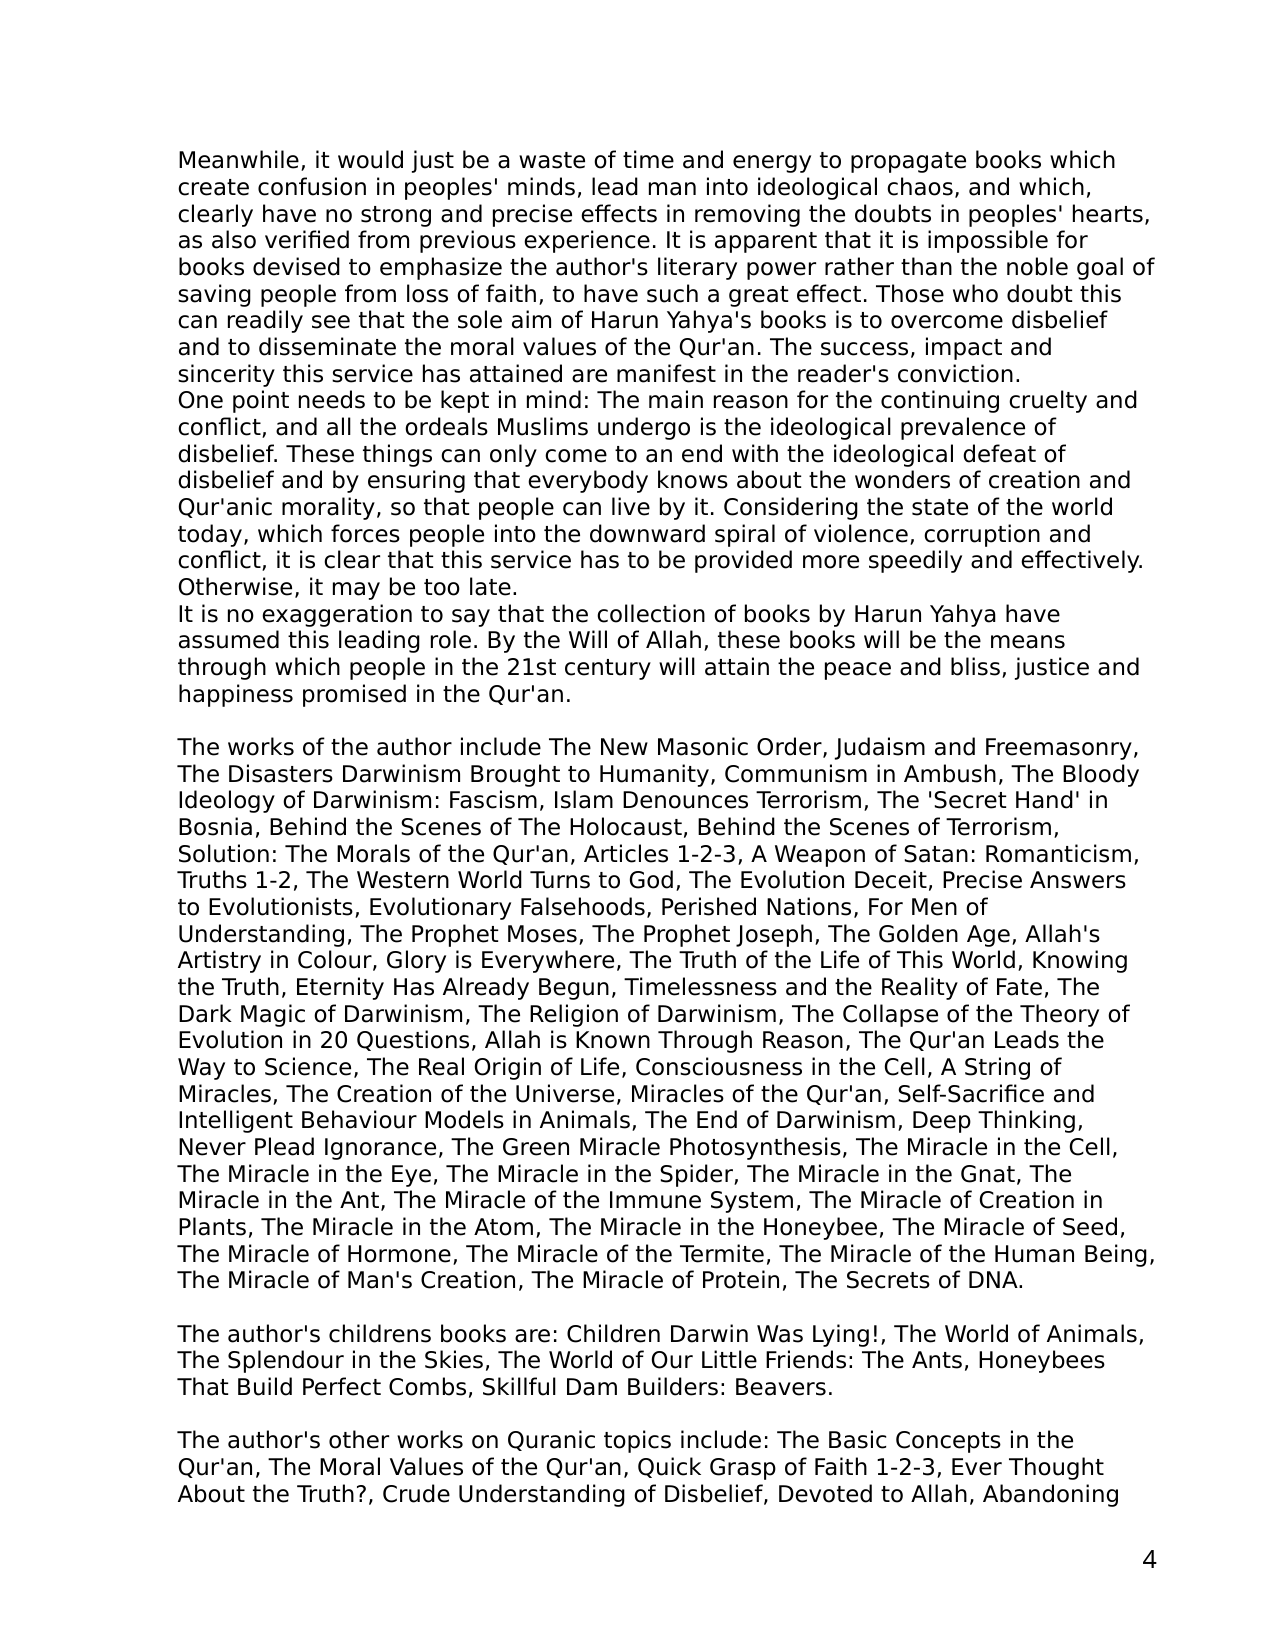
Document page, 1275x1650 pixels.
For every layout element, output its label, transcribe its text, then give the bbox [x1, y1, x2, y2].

text One point needs to be kept in mind: The main reason for the continuing cruelty and conflict, and all the ordeals Muslims undergo is the ideological prevalence of disbelief. These things can only come to an end with the ideological defeat of disbelief and by ensuring that everybody knows about the wonders of creation and Qur'anic morality, so that people can live by it. Considering the state of the world today, which forces people into the downward spiral of violence, corruption and conflict, it is clear that this service has to be provided more speedily and effectively. Otherwise, it may be too late. [177, 388, 1157, 601]
text It is no exaggeration to say that the collection of books by Harun Yahya have assumed this leading role. By the Will of Allah, these books will be the means through which people in the 21st century will attain the peace and bliss, justice and happiness promised in the Qur'an. [177, 601, 1157, 708]
text The works of the author include The New Masonic Order, Judaism and Freemasonry, The Disasters Darwinism Brought to Humanity, Communism in Ambush, The Bloody Ideology of Darwinism: Fascism, Islam Denounces Terrorism, The 'Secret Hand' in Bosnia, Behind the Scenes of The Holocaust, Behind the Scenes of Terrorism, Solution: The Morals of the Qur'an, Articles 1-2-3, A Weapon of Satan: Romanticism, Truths 1-2, The Western World Turns to God, The Evolution Deceit, Precise Answers to Evolutionists, Evolutionary Falsehoods, Perished Nations, For Men of Understanding, The Prophet Moses, The Prophet Joseph, The Golden Age, Allah's Artistry in Colour, Glory is Everywhere, The Truth of the Life of This World, Knowing the Truth, Eternity Has Already Begun, Timelessness and the Reality of Fate, The Dark Magic of Darwinism, The Religion of Darwinism, The Collapse of the Theory of Evolution in 20 Questions, Allah is Known Through Reason, The Qur'an Leads the Way to Science, The Real Origin of Life, Consciousness in the Cell, A String of Miracles, The Creation of the Universe, Miracles of the Qur'an, Self-Sacrifice and Intelligent Behaviour Models in Animals, The End of Darwinism, Deep Thinking, Never Plead Ignorance, The Green Miracle Photosynthesis, The Miracle in the Cell, The Miracle in the Eye, The Miracle in the Spider, The Miracle in the Gnat, The Miracle in the Ant, The Miracle of the Immune System, The Miracle of Creation in Plants, The Miracle in the Atom, The Miracle in the Honeybee, The Miracle of Seed, The Miracle of Hormone, The Miracle of the Termite, The Miracle of the Human Being, The Miracle of Man's Creation, The Miracle of Protein, The Secrets of DNA. [177, 734, 1157, 1294]
text The author's childrens books are: Children Darwin Was Lying!, The World of Animals, The Splendour in the Skies, The World of Our Little Friends: The Ants, Honeybees That Build Perfect Combs, Skillful Dam Builders: Beavers. [177, 1321, 1157, 1401]
text Meanwhile, it would just be a waste of time and energy to propagate books which create confusion in peoples' minds, lead man into ideological chaos, and which, clearly have no strong and precise effects in removing the doubts in peoples' hearts, as also verified from previous experience. It is apparent that it is impossible for books devised to emphasize the author's literary power rather than the noble goal of saving people from loss of faith, to have such a great effect. Those who doubt this can readily see that the sole aim of Harun Yahya's books is to overcome disbelief and to disseminate the moral values of the Qur'an. The success, impact and sincerity this service has attained are manifest in the reader's conviction. [177, 148, 1157, 388]
text The author's other works on Quranic topics include: The Basic Concepts in the Qur'an, The Moral Values of the Qur'an, Quick Grasp of Faith 1-2-3, Ever Thought About the Truth?, Crude Understanding of Disbelief, Devoted to Allah, Abandoning [177, 1428, 1157, 1508]
